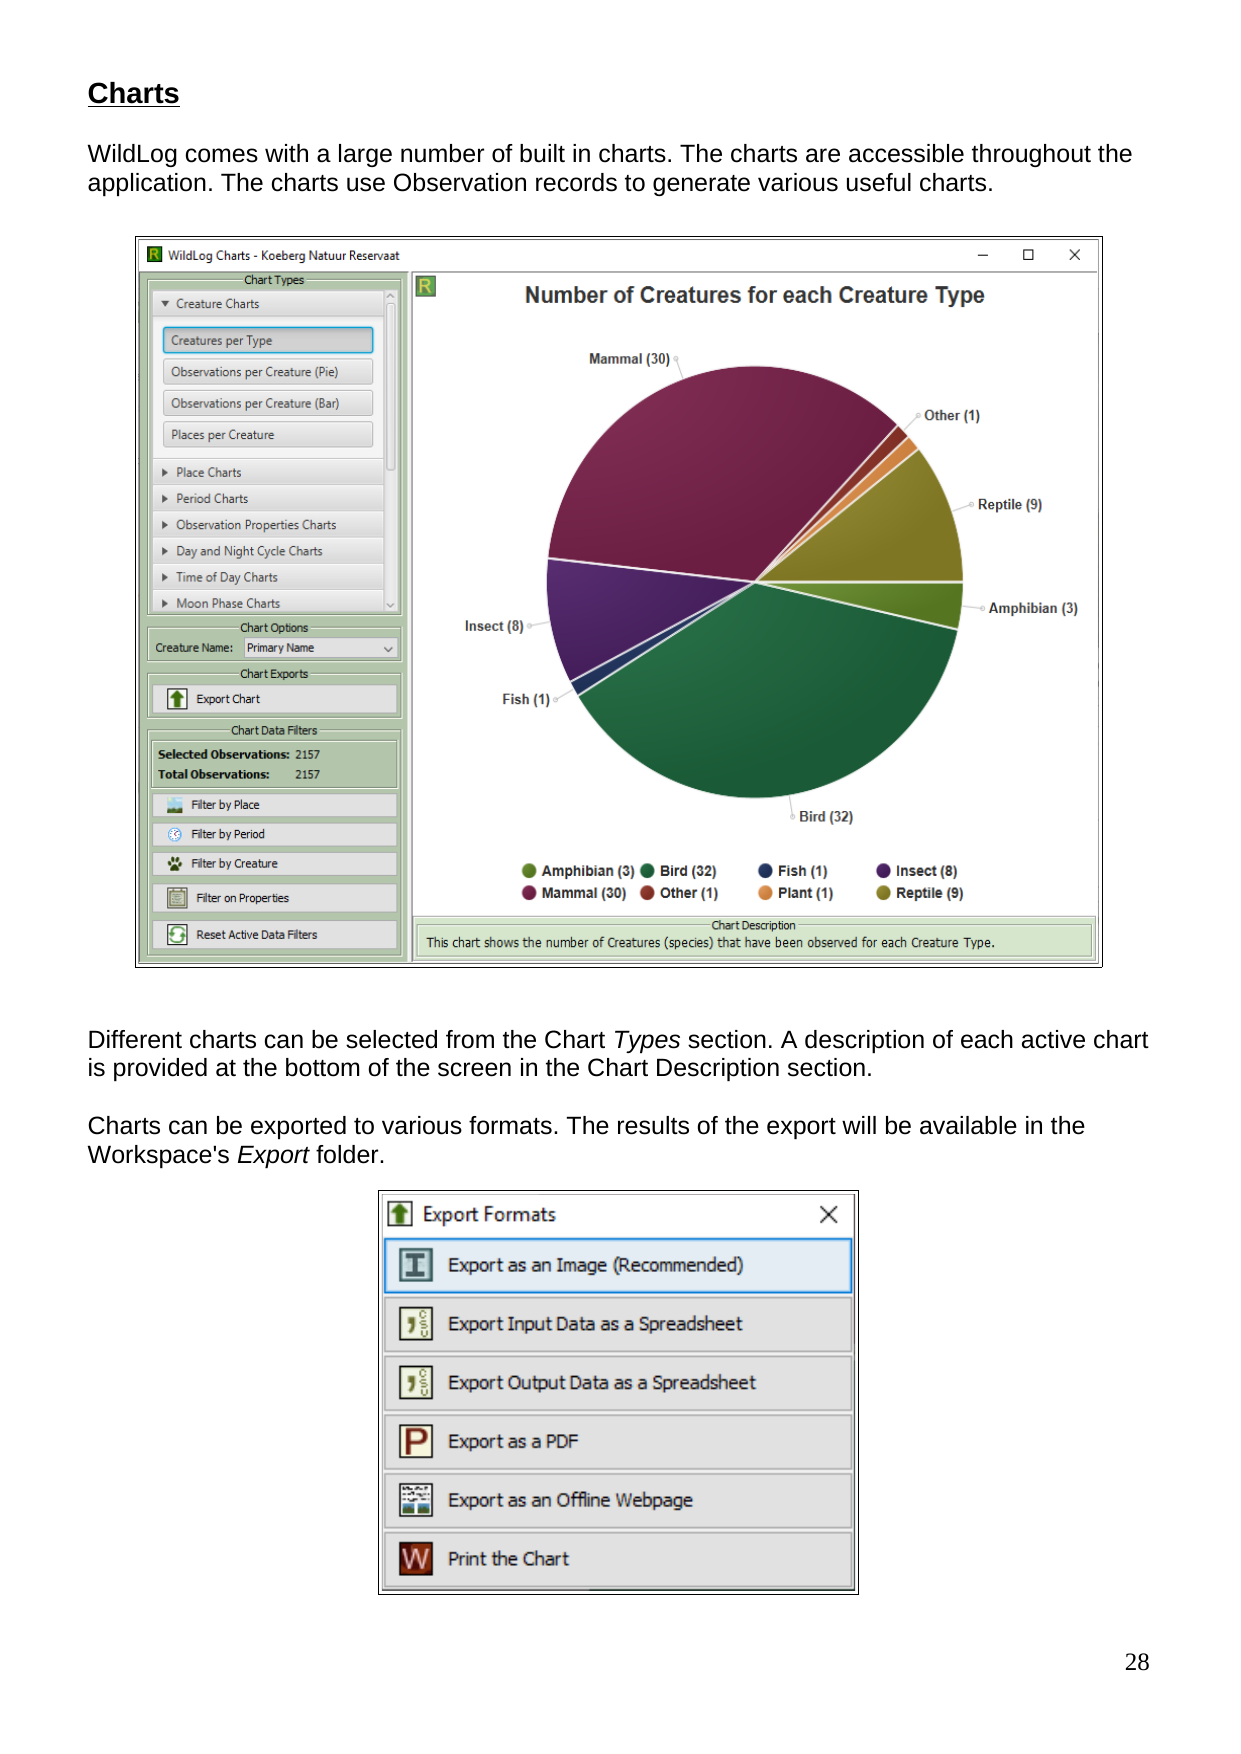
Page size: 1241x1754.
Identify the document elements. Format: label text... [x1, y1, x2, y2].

text Charts can be exported to various formats. The results of the export will be available in the Workspace's Export folder. [87, 1111, 1149, 1168]
text Different charts can be selected from the Chart Types section. A description of each active chart is provided at the bottom of the screen in the Chart Description section. [87, 1024, 1149, 1082]
subtitle Charts [87, 77, 1149, 110]
picture [138, 239, 1099, 964]
picture [381, 1194, 856, 1591]
text WildLog comes with a large number of built in charts. The charts are accessible throughout the application. The charts use Observation records to generate various useful charts. [87, 139, 1149, 196]
